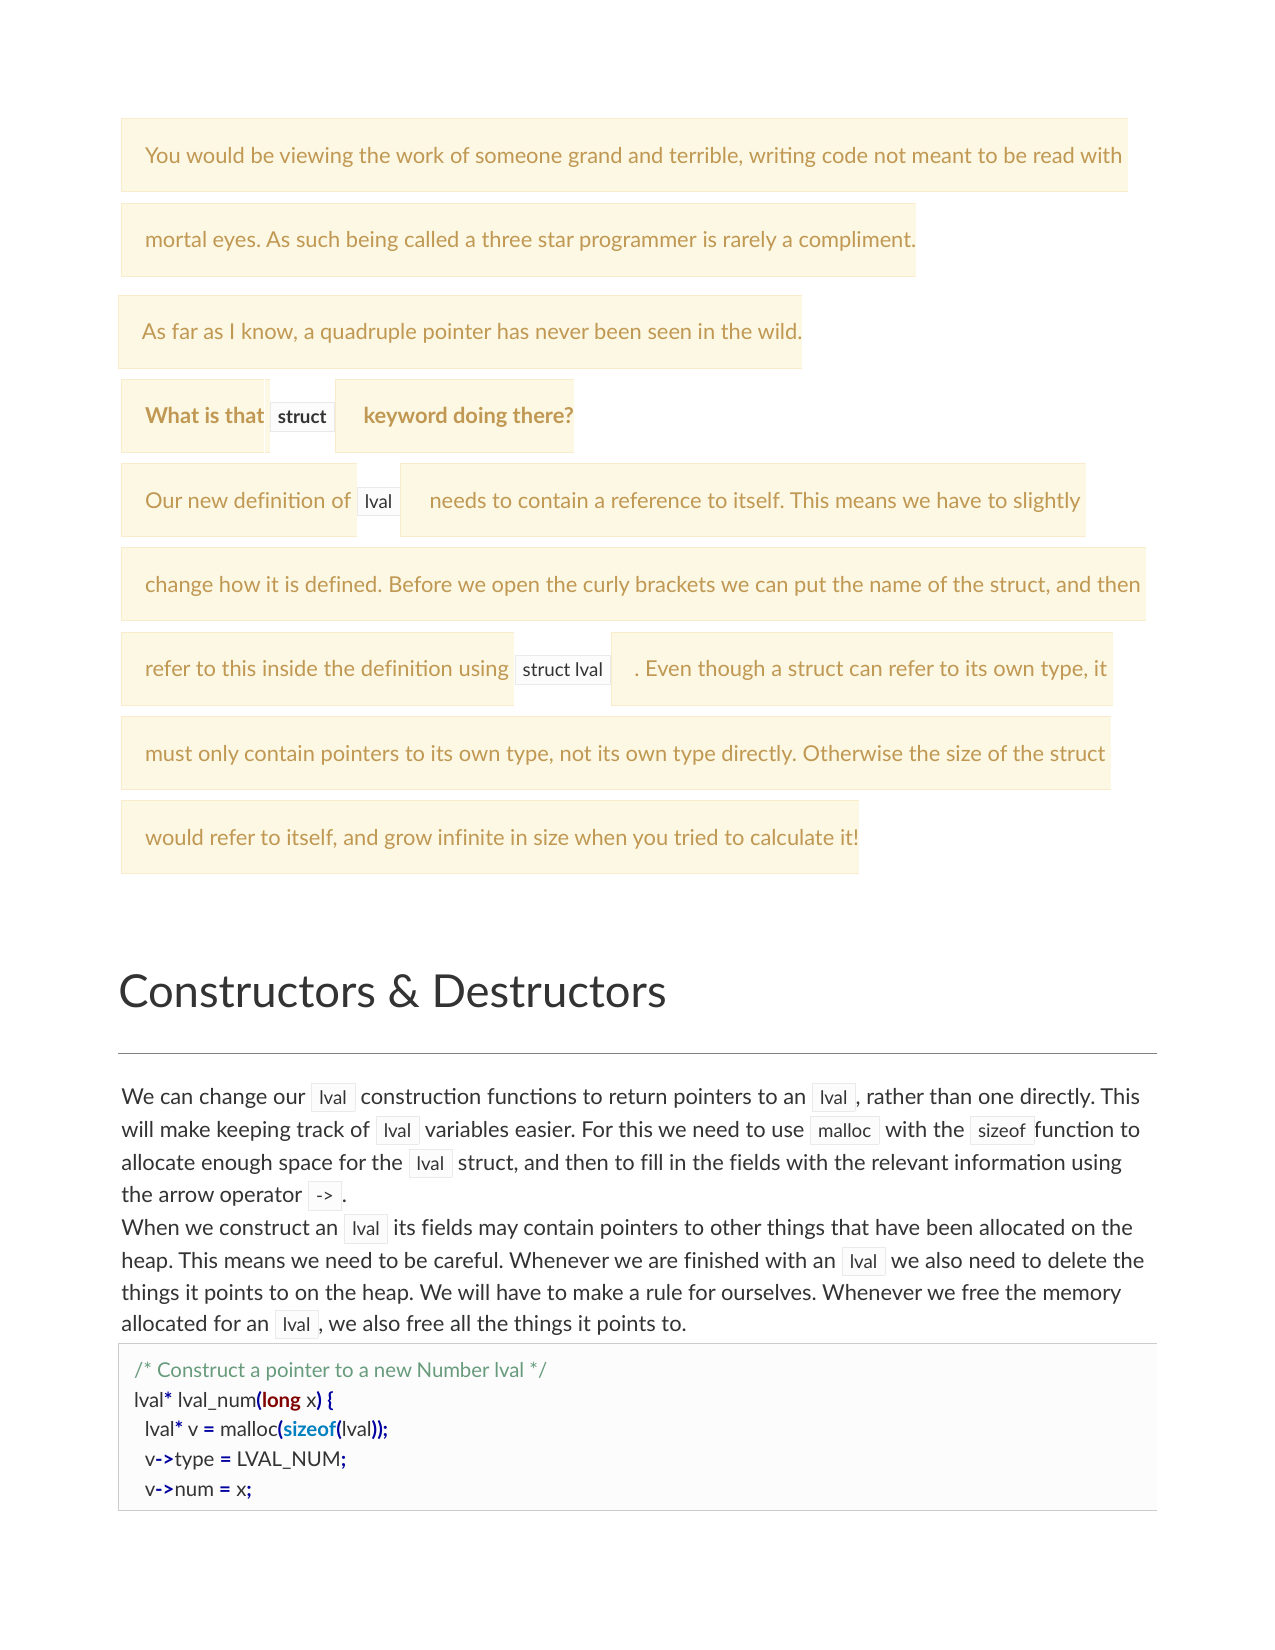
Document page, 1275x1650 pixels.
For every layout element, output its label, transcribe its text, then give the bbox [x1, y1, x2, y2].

subtitle Constructors & Destructors [118, 962, 1157, 1017]
text lval* lval_num(long x) { [119, 1372, 1157, 1402]
text /* Construct a pointer to a new Number lval */ [119, 1344, 1157, 1372]
text As far as I know, a quadruple pointer has never been seen in the wild. [118, 294, 1157, 368]
text v->type = LVAL_NUM; [119, 1432, 1157, 1461]
text keyword doing there? [336, 379, 1154, 452]
text lval* v = malloc(sizeof(lval)); [119, 1402, 1157, 1432]
text v->num = x; [119, 1461, 1157, 1510]
text You would be viewing the work of someone grand and terrible, writing code not meant to be read with mortal eyes. As such being called a three star programmer is rarely a compliment. [121, 118, 1154, 276]
text When we construct an lval its fields may contain pointers to other things that have been allocated on the heap. This means we need to be careful. Whenever we are finished with an lval we also need to delete the things it points to on the heap. We will have to make a rule for ourselves. Whenever we free the memory allocated for an lval, we also free all the things it points to. [121, 1214, 1154, 1338]
text Our new definition of lval needs to contain a reference to itself. This means we have to slightly change how it is defined. Before we open the curly brackets we can put the name of the struct, and then refer to this inside the definition using struct lval. Even though a struct can refer to its own type, it must only contain pointers to its own type, not its own type directly. Otherwise the size of the struct would refer to itself, and grow infinite in size when you tried to calculate it! [121, 463, 1154, 873]
text We can change our lval construction functions to return pointers to an lval, rather than one directly. This will make keeping track of lval variables easier. For this we need to use malloc with the sizeoffunction to allocate enough space for the lval struct, and then to fill in the fields with the relevant information using the arrow operator ->. [121, 1083, 1154, 1210]
text What is that struct [122, 379, 335, 452]
